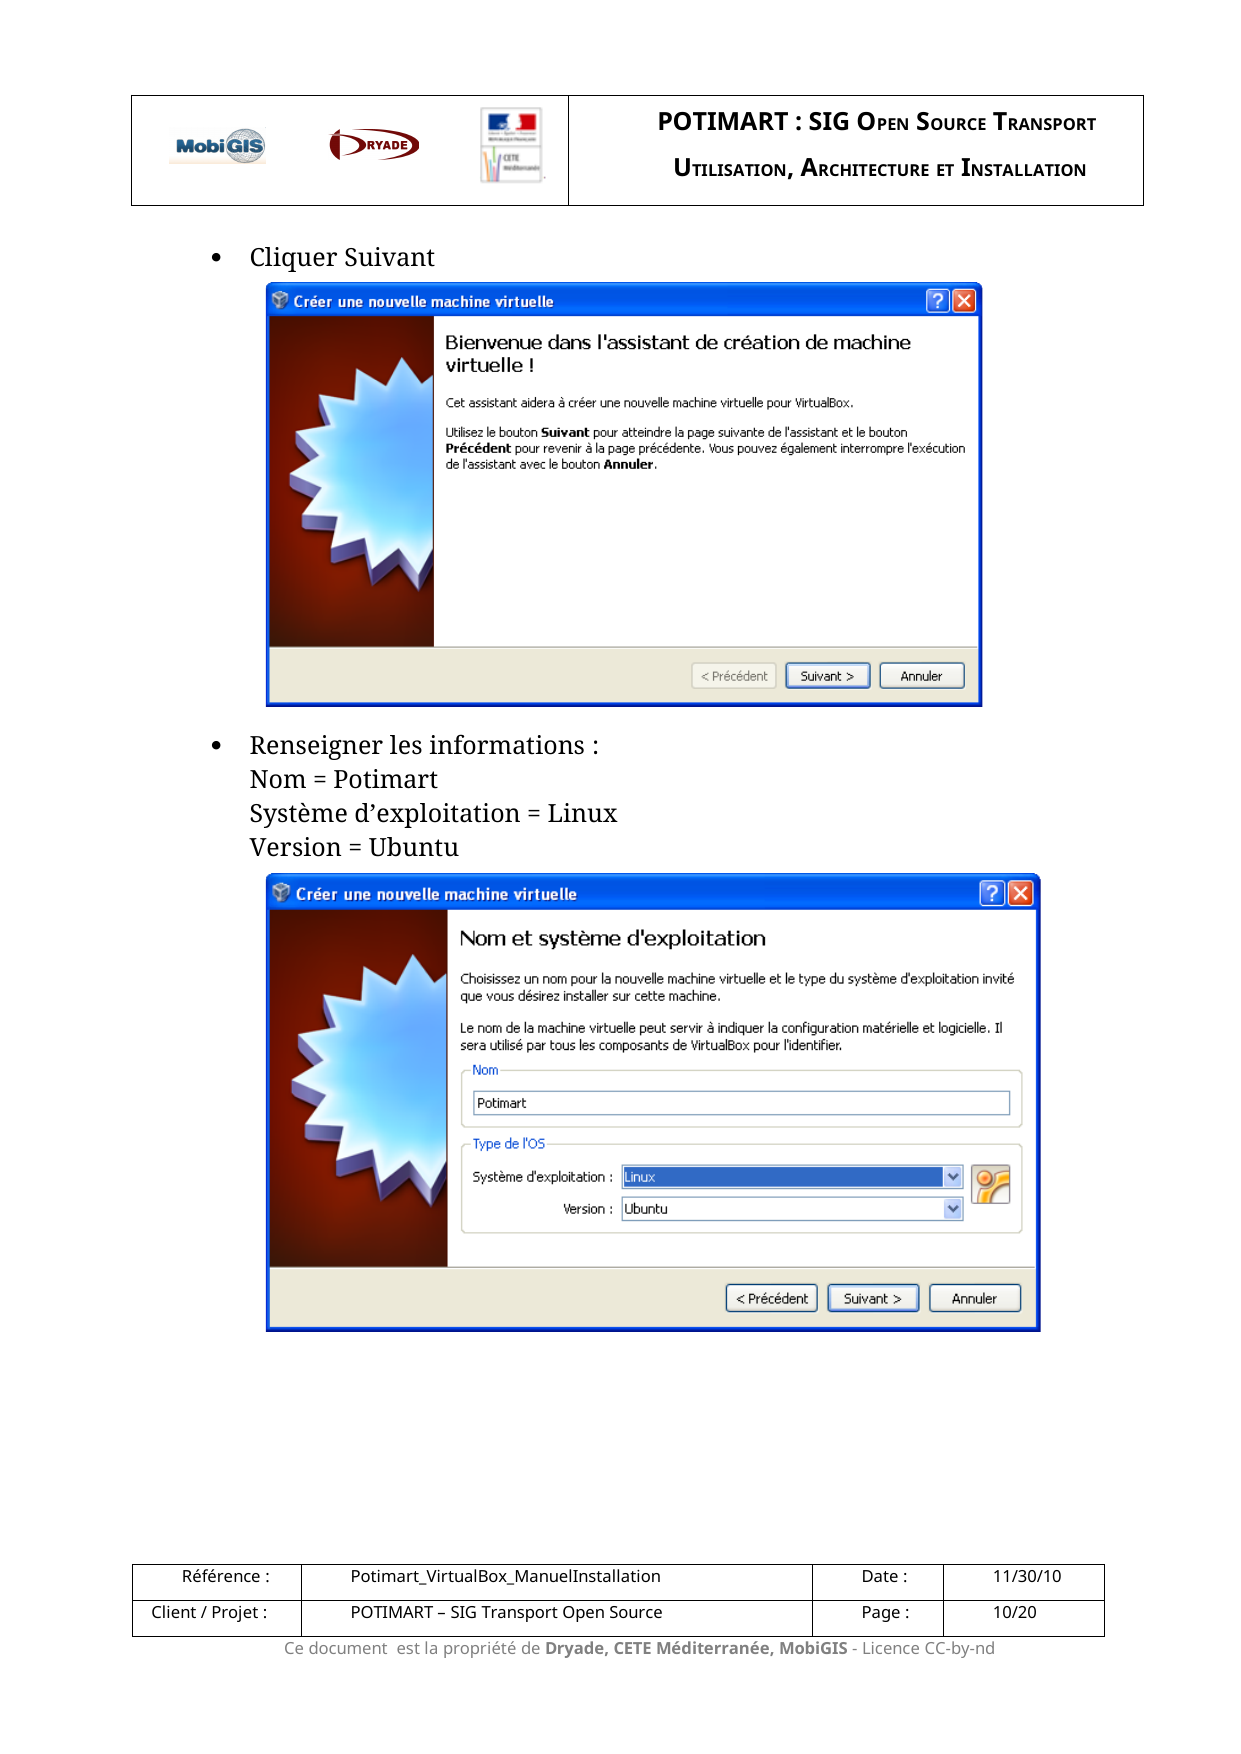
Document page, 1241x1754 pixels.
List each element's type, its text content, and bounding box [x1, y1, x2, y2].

picture [479, 106, 546, 185]
picture [169, 127, 266, 164]
picture [328, 129, 419, 160]
picture [265, 873, 1041, 1332]
list Renseigner les informations : Nom = Potimart Système d’exploitation = Linux Version = Ubuntu [212, 728, 1146, 1341]
list Cliquer Suivant [212, 239, 1146, 716]
picture [265, 282, 983, 707]
